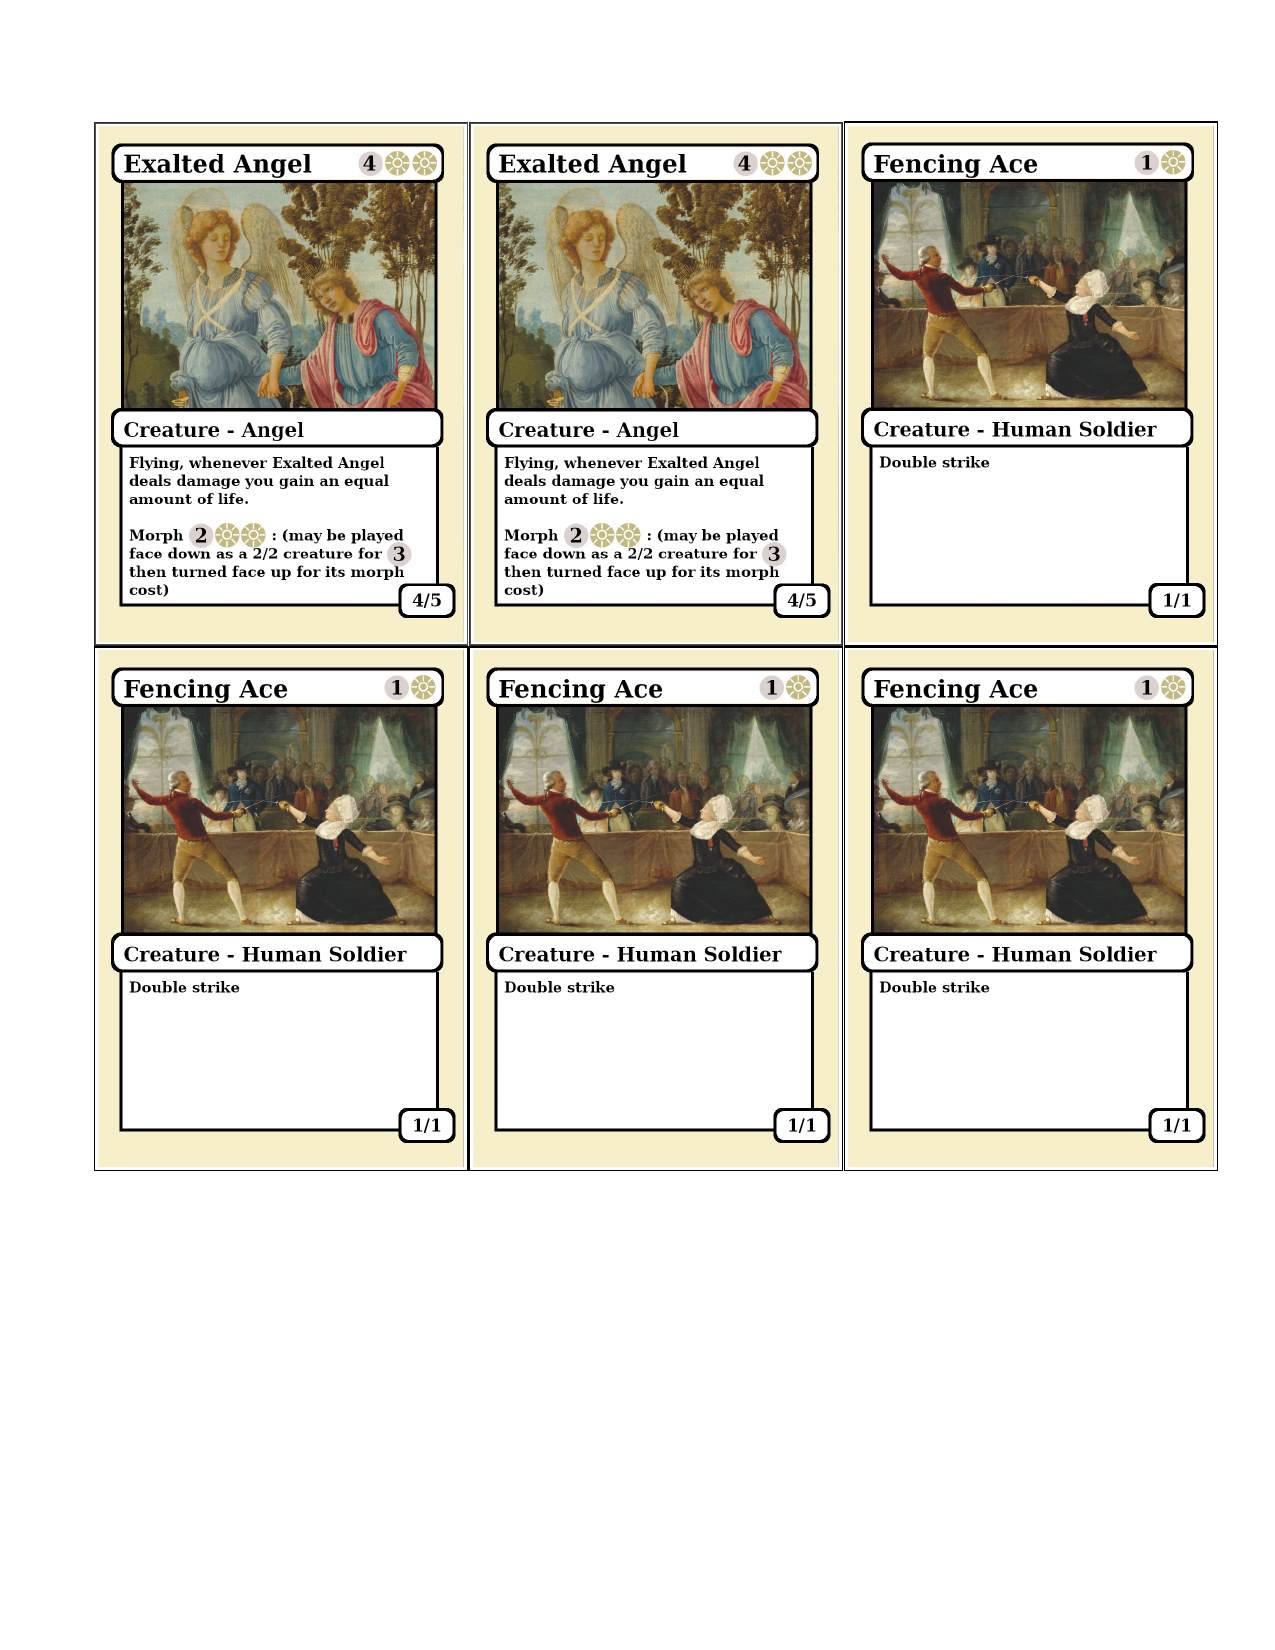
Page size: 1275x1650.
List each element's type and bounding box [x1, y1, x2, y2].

picture [473, 650, 839, 1167]
picture [473, 126, 839, 642]
picture [848, 126, 1214, 642]
picture [98, 650, 464, 1167]
picture [98, 126, 464, 642]
picture [848, 650, 1214, 1167]
